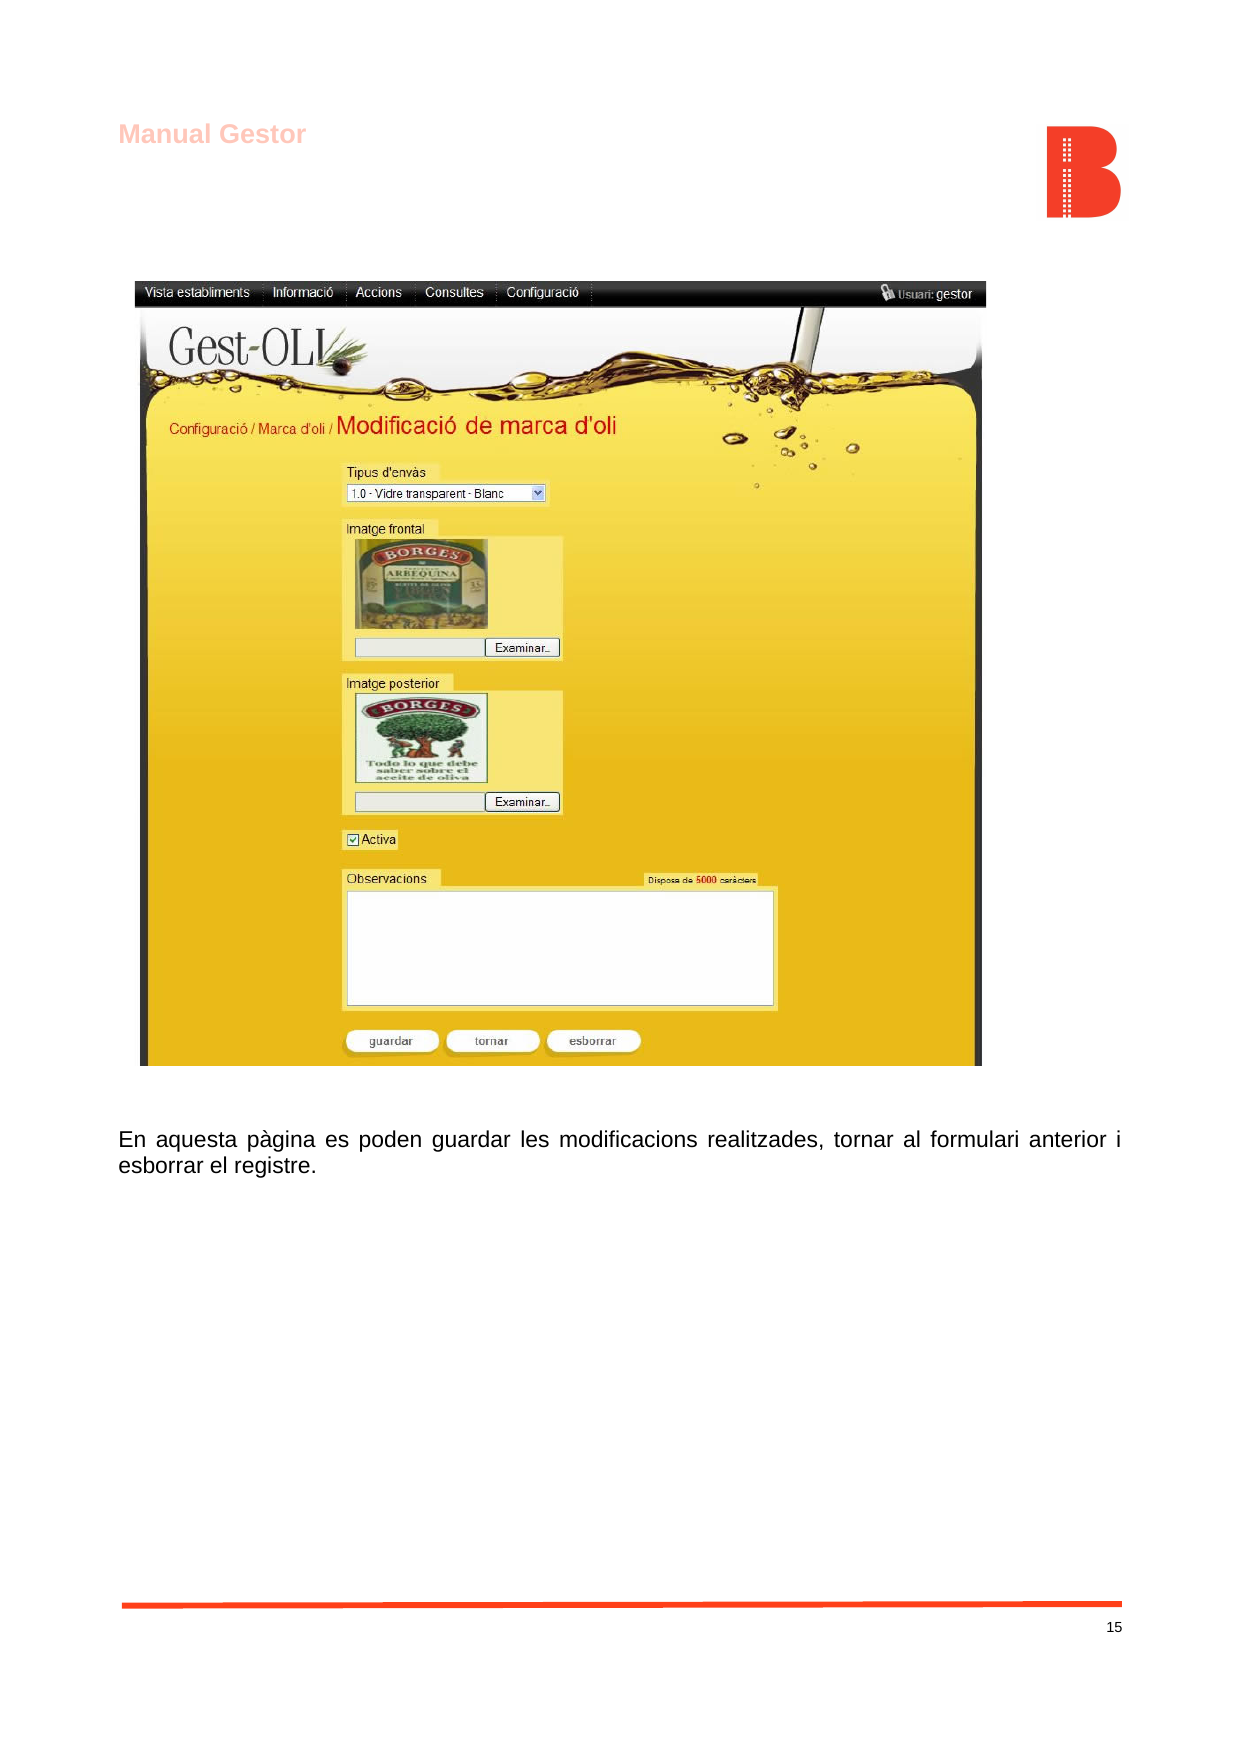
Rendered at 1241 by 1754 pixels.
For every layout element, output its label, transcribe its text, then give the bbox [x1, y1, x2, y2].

picture [1036, 124, 1130, 221]
picture [134, 281, 987, 1066]
text En aquesta pàgina es poden guardar les modificacions realitzades, tornar al formulari anterior i esborrar el registre. [118, 1126, 1122, 1179]
